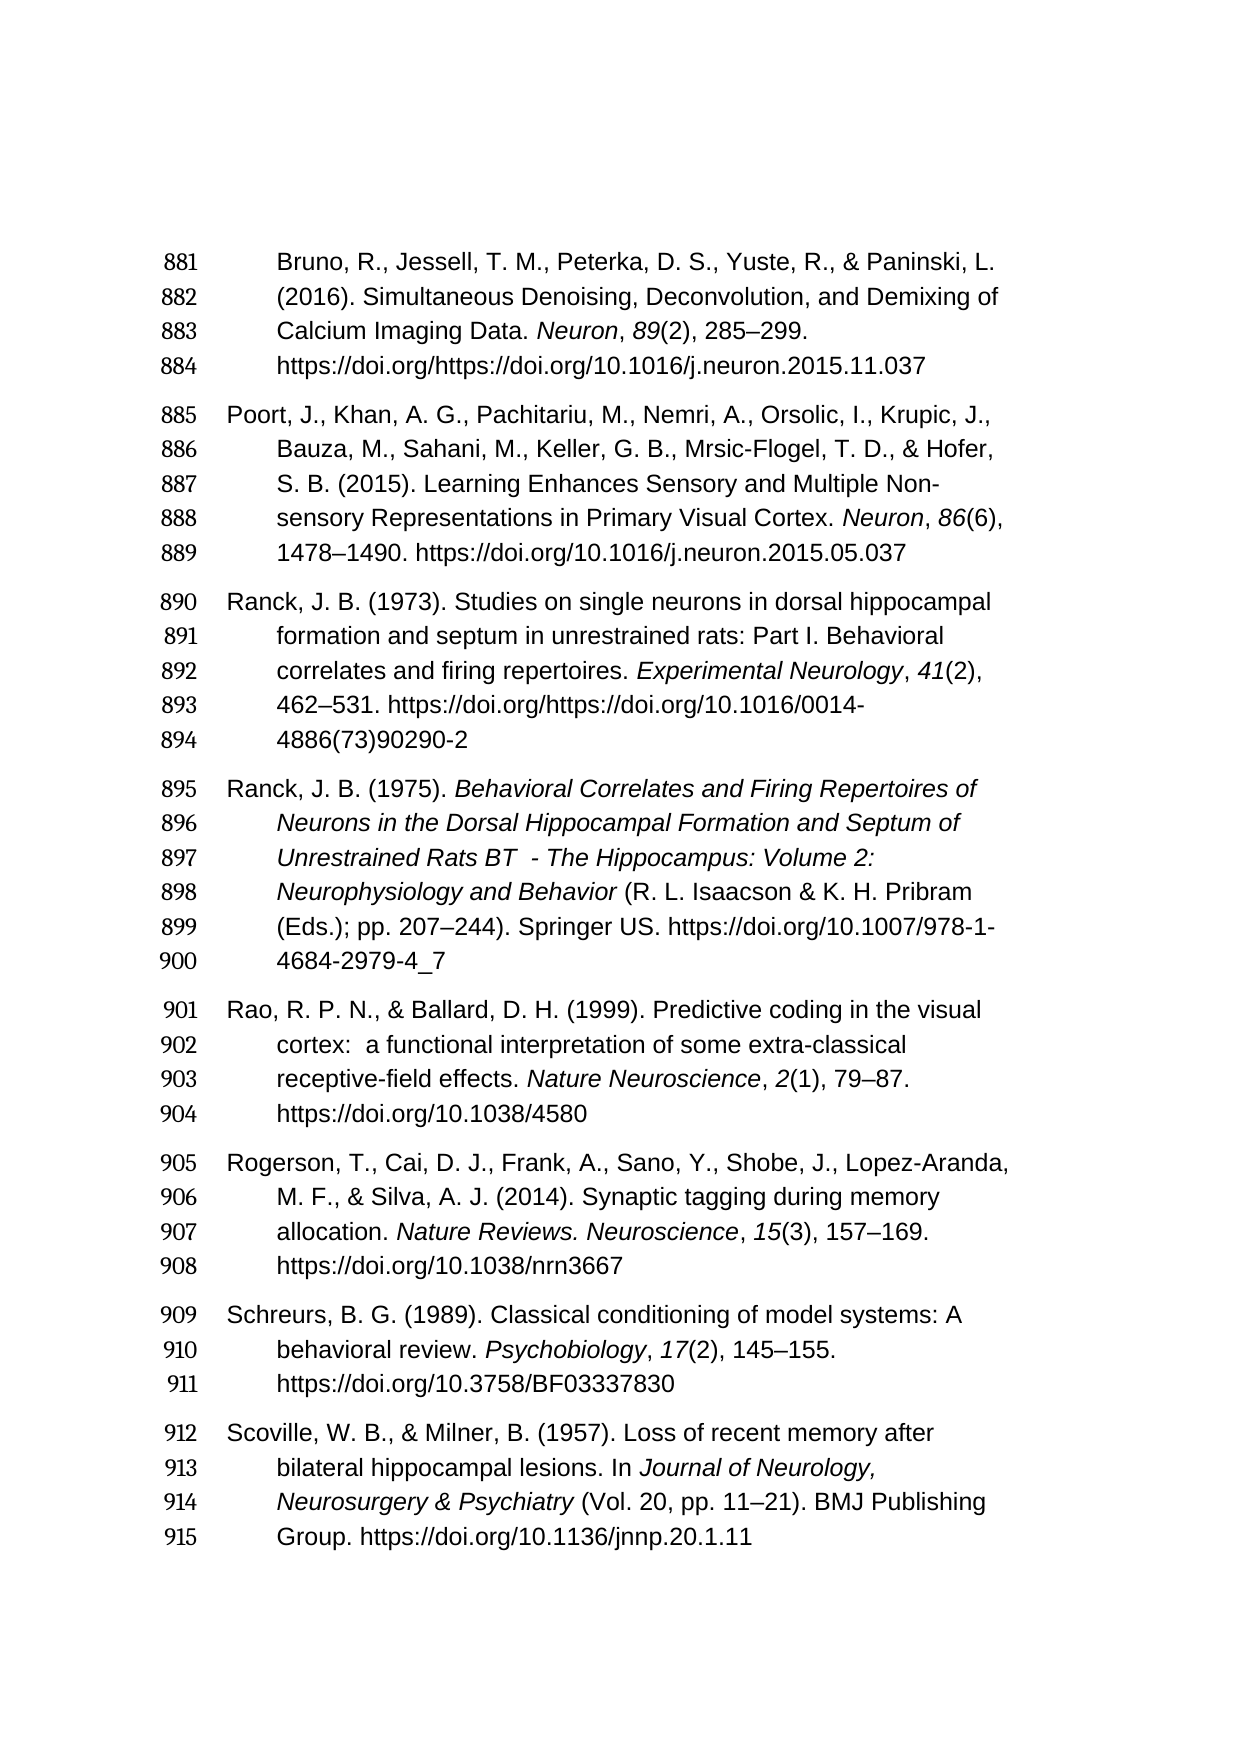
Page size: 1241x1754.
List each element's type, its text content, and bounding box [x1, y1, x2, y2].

text Poort, J., Khan, A. G., Pachitariu, M., Nemri, A., Orsolic, I., Krupic, J., Bauza, M., Sahani, M., Keller, G. B., Mrsic-Flogel, T. D., & Hofer, S. B. (2015). Learning Enhances Sensory and Multiple Non-sensory Representations in Primary Visual Cortex. Neuron, 86(6), 1478–1490. https://doi.org/10.1016/j.neuron.2015.05.037 [226, 400, 1014, 566]
text Rogerson, T., Cai, D. J., Frank, A., Sano, Y., Shobe, J., Lopez-Aranda, M. F., & Silva, A. J. (2014). Synaptic tagging during memory allocation. Nature Reviews. Neuroscience, 15(3), 157–169. https://doi.org/10.1038/nrn3667 [226, 1148, 1014, 1280]
text Ranck, J. B. (1975). Behavioral Correlates and Firing Repertoires of Neurons in the Dorsal Hippocampal Formation and Septum of Unrestrained Rats BT - The Hippocampus: Volume 2: Neurophysiology and Behavior (R. L. Isaacson & K. H. Pribram (Eds.); pp. 207–244). Springer US. https://doi.org/10.1007/978-1-4684-2979-4_7 [226, 774, 1014, 975]
text Rao, R. P. N., & Ballard, D. H. (1999). Predictive coding in the visual cortex: a functional interpretation of some extra-classical receptive-field effects. Nature Neuroscience, 2(1), 79–87. https://doi.org/10.1038/4580 [226, 995, 1014, 1127]
text Bruno, R., Jessell, T. M., Peterka, D. S., Yuste, R., & Paninski, L. (2016). Simultaneous Denoising, Deconvolution, and Demixing of Calcium Imaging Data. Neuron, 89(2), 285–299. https://doi.org/https://doi.org/10.1016/j.neuron.2015.11.037 [226, 247, 1014, 379]
text Scoville, W. B., & Milner, B. (1957). Loss of recent memory after bilateral hippocampal lesions. In Journal of Neurology, Neurosurgery & Psychiatry (Vol. 20, pp. 11–21). BMJ Publishing Group. https://doi.org/10.1136/jnnp.20.1.11 [226, 1418, 1014, 1550]
text Schreurs, B. G. (1989). Classical conditioning of model systems: A behavioral review. Psychobiology, 17(2), 145–155. https://doi.org/10.3758/BF03337830 [226, 1300, 1014, 1398]
text Ranck, J. B. (1973). Studies on single neurons in dorsal hippocampal formation and septum in unrestrained rats: Part I. Behavioral correlates and firing repertoires. Experimental Neurology, 41(2), 462–531. https://doi.org/https://doi.org/10.1016/0014-4886(73)90290-2 [226, 587, 1014, 753]
